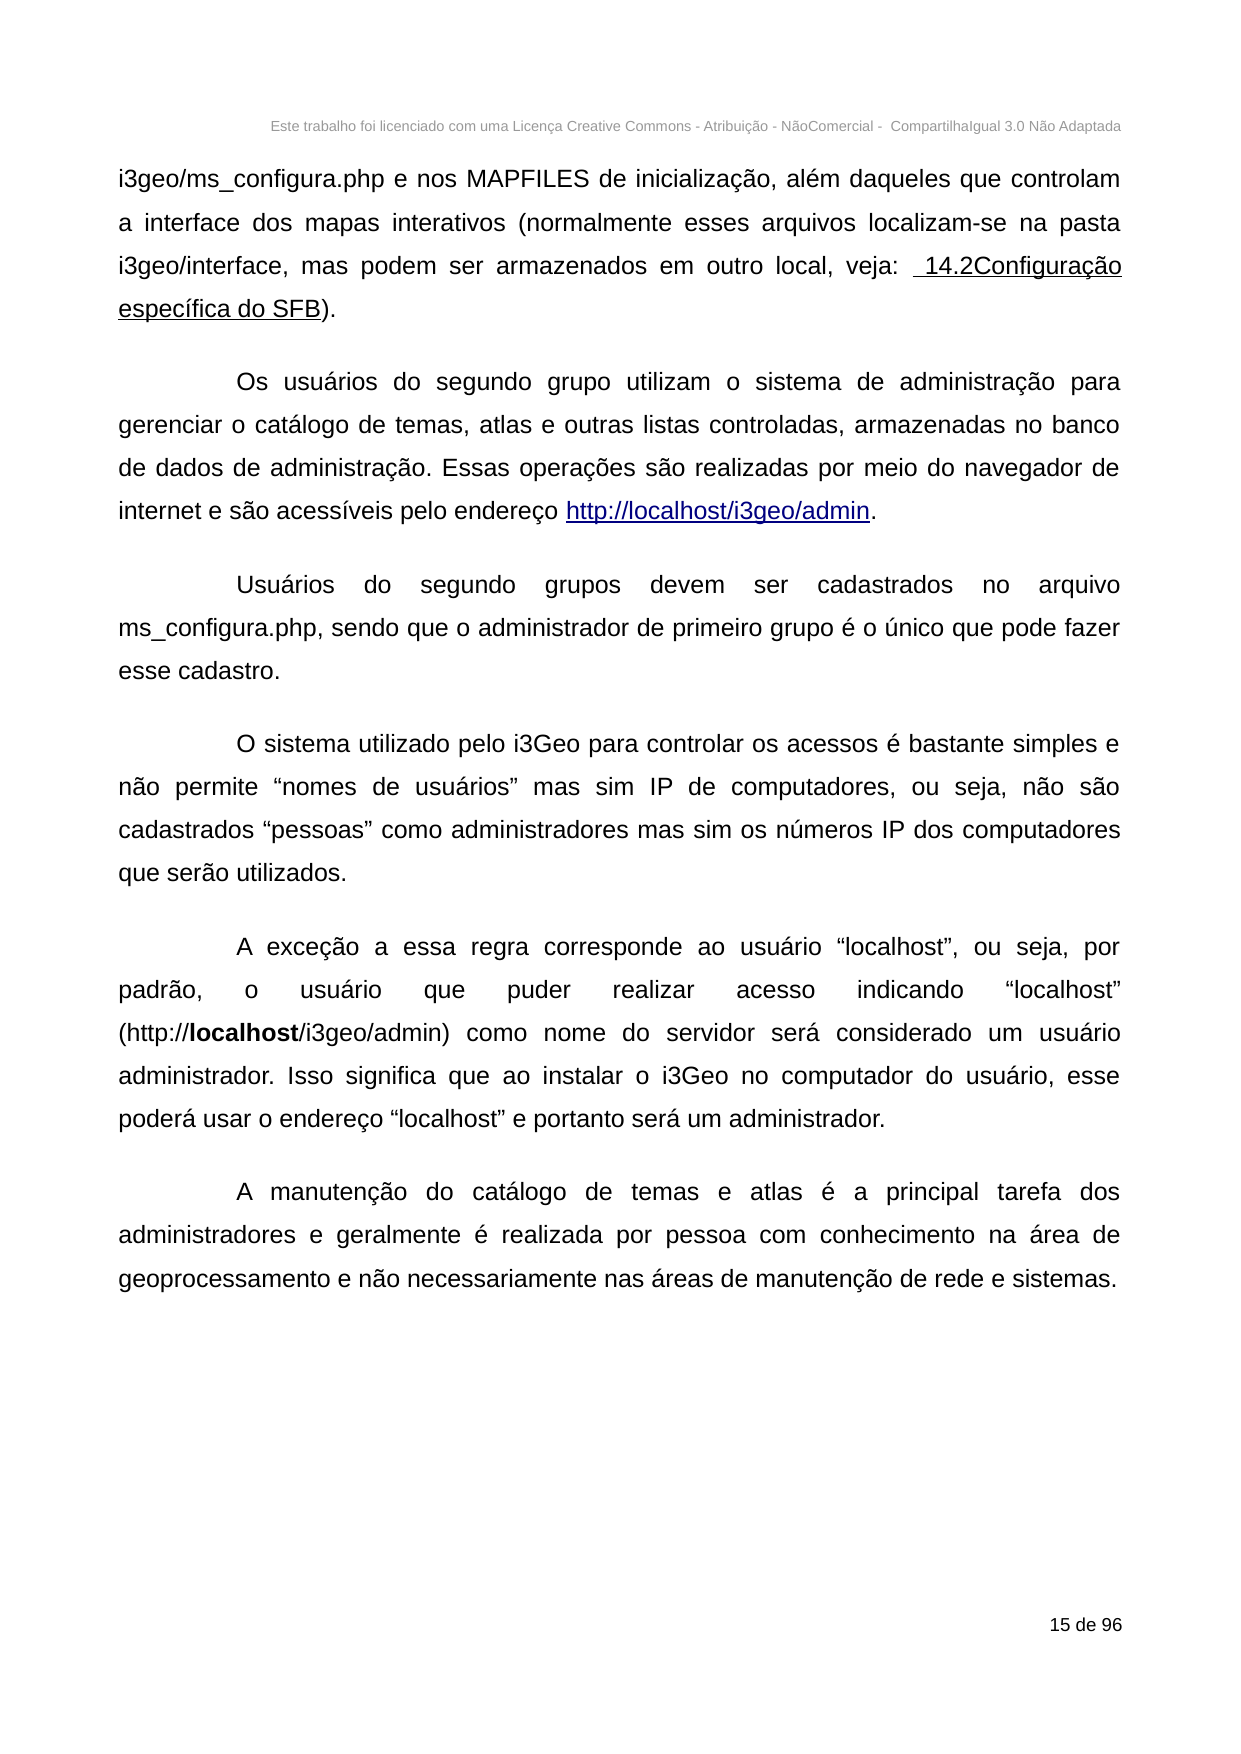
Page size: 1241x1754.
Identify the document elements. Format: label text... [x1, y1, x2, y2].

text A manutenção do catálogo de temas e atlas é a principal tarefa dos administradores e geralmente é realizada por pessoa com conhecimento na área de geoprocessamento e não necessariamente nas áreas de manutenção de rede e sistemas. [118, 1177, 1122, 1292]
text Os usuários do segundo grupo utilizam o sistema de administração para gerenciar o catálogo de temas, atlas e outras listas controladas, armazenadas no banco de dados de administração. Essas operações são realizadas por meio do navegador de internet e são acessíveis pelo endereço http://localhost/i3geo/admin. [118, 367, 1122, 525]
text O primeiro corresponde às ações que só podem ser realizadas por pessoa que possui direito de acesso (leitura e escrita) para a pasta do sistema de arquivos do servidor onde o i3Geo está instalado. Esse usuário poderá realizar modificações no arquivo i3geo/ms_configura.php e nos MAPFILES de inicialização, além daqueles que controlam a interface dos mapas interativos (normalmente esses arquivos localizam-se na pasta i3geo/interface, mas podem ser armazenados em outro local, veja: 14.2.Configuração específica do SFB). [118, 164, 1122, 322]
text O sistema utilizado pelo i3Geo para controlar os acessos é bastante simples e não permite “nomes de usuários” mas sim IP de computadores, ou seja, não são cadastrados “pessoas” como administradores mas sim os números IP dos computadores que serão utilizados. [118, 729, 1122, 887]
text Usuários do segundo grupos devem ser cadastrados no arquivo ms_configura.php, sendo que o administrador de primeiro grupo é o único que pode fazer esse cadastro. [118, 569, 1122, 684]
text A exceção a essa regra corresponde ao usuário “localhost”, ou seja, por padrão, o usuário que puder realizar acesso indicando “localhost” (http://localhost/i3geo/admin) como nome do servidor será considerado um usuário administrador. Isso significa que ao instalar o i3Geo no computador do usuário, esse poderá usar o endereço “localhost” e portanto será um administrador. [118, 932, 1122, 1133]
